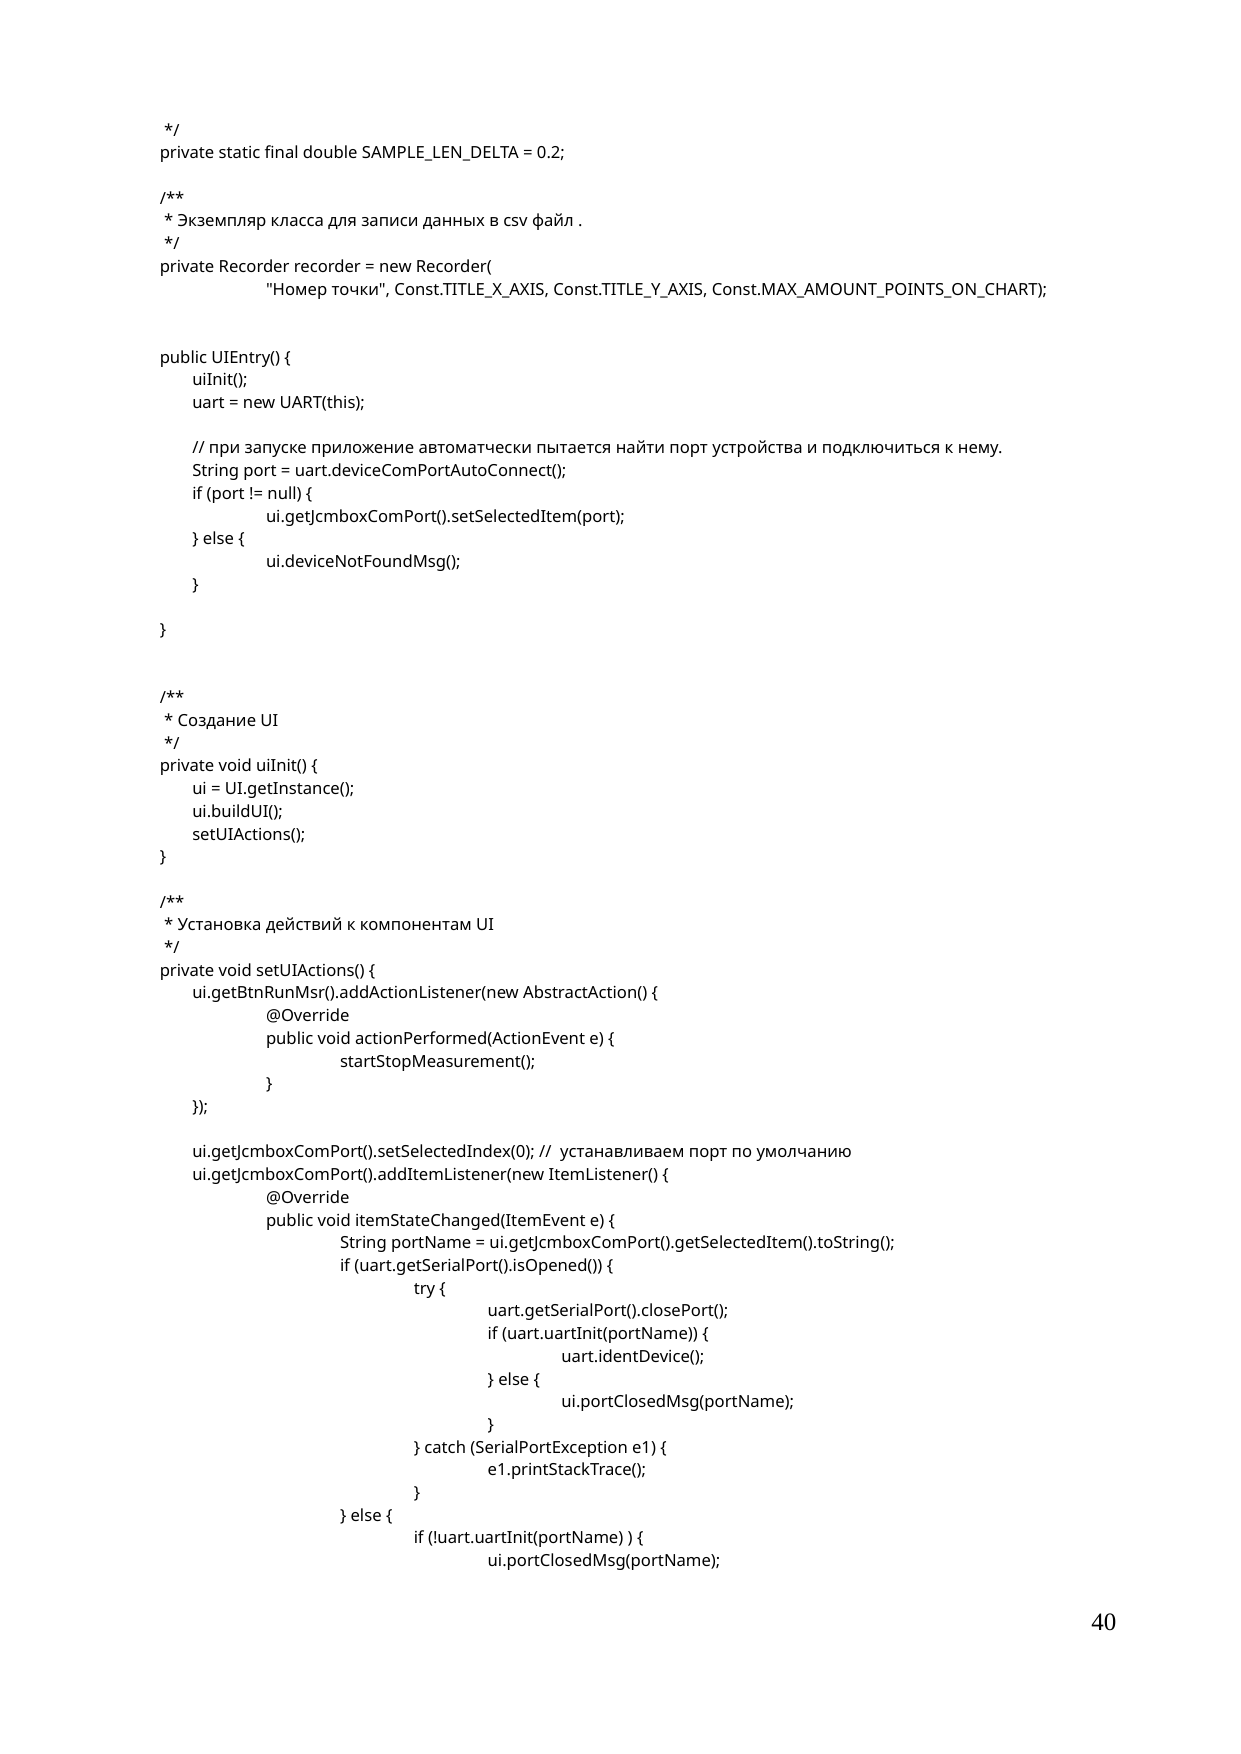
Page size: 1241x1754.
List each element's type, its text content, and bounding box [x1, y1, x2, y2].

text } catch (SerialPortException e1) { [118, 1435, 1122, 1458]
text String port = uart.deviceComPortAutoConnect(); [118, 459, 1122, 481]
text } else { [118, 1367, 1122, 1390]
text } [118, 1072, 1122, 1094]
text ui.getJcmboxComPort().setSelectedIndex(0); // устанавливаем порт по умолчанию [118, 1140, 1122, 1163]
text * Экземпляр класса для записи данных в csv файл . [118, 209, 1122, 232]
text private static final double SAMPLE_LEN_DELTA = 0.2; [118, 141, 1122, 163]
text /** [118, 186, 1122, 209]
text public void itemStateChanged(ItemEvent e) { [118, 1208, 1122, 1231]
text */ [118, 232, 1122, 254]
text public UIEntry() { [118, 345, 1122, 368]
text uart = new UART(this); [118, 391, 1122, 413]
text @Override [118, 1185, 1122, 1208]
text uart.getSerialPort().closePort(); [118, 1299, 1122, 1322]
text ui.buildUI(); [118, 799, 1122, 822]
text } else { [118, 527, 1122, 549]
text "Номер точки", Const.TITLE_X_AXIS, Const.TITLE_Y_AXIS, Const.MAX_AMOUNT_POINTS_ON_CHART); [118, 277, 1122, 300]
text @Override [118, 1004, 1122, 1026]
text } [118, 845, 1122, 867]
text ui.deviceNotFoundMsg(); [118, 549, 1122, 572]
text * Создание UI [118, 708, 1122, 731]
text ui.getJcmboxComPort().setSelectedItem(port); [118, 504, 1122, 527]
text uart.identDevice(); [118, 1344, 1122, 1367]
text } [118, 572, 1122, 595]
text if (uart.uartInit(portName)) { [118, 1322, 1122, 1344]
text ui.getBtnRunMsr().addActionListener(new AbstractAction() { [118, 981, 1122, 1004]
text // при запуске приложение автоматчески пытается найти порт устройства и подключиться к нему. [118, 436, 1122, 459]
text if (port != null) { [118, 481, 1122, 504]
text if (uart.getSerialPort().isOpened()) { [118, 1253, 1122, 1276]
text } [118, 1481, 1122, 1503]
text String portName = ui.getJcmboxComPort().getSelectedItem().toString(); [118, 1231, 1122, 1253]
text setUIActions(); [118, 822, 1122, 845]
text }); [118, 1094, 1122, 1117]
text ui.portClosedMsg(portName); [118, 1390, 1122, 1412]
text * Установка действий к компонентам UI [118, 913, 1122, 936]
text */ [118, 731, 1122, 754]
text } [118, 1412, 1122, 1435]
text if (!uart.uartInit(portName) ) { [118, 1526, 1122, 1549]
text uiInit(); [118, 368, 1122, 391]
text } [118, 618, 1122, 640]
text private Recorder recorder = new Recorder( [118, 254, 1122, 277]
text try { [118, 1276, 1122, 1299]
text /** [118, 686, 1122, 708]
text e1.printStackTrace(); [118, 1458, 1122, 1481]
text */ [118, 118, 1122, 141]
text ui.portClosedMsg(portName); [118, 1549, 1122, 1571]
text /** [118, 890, 1122, 913]
text startStopMeasurement(); [118, 1049, 1122, 1072]
text ui.getJcmboxComPort().addItemListener(new ItemListener() { [118, 1163, 1122, 1185]
text private void setUIActions() { [118, 958, 1122, 981]
text public void actionPerformed(ActionEvent e) { [118, 1026, 1122, 1049]
text ui = UI.getInstance(); [118, 777, 1122, 799]
text private void uiInit() { [118, 754, 1122, 777]
text } else { [118, 1503, 1122, 1526]
text */ [118, 936, 1122, 958]
